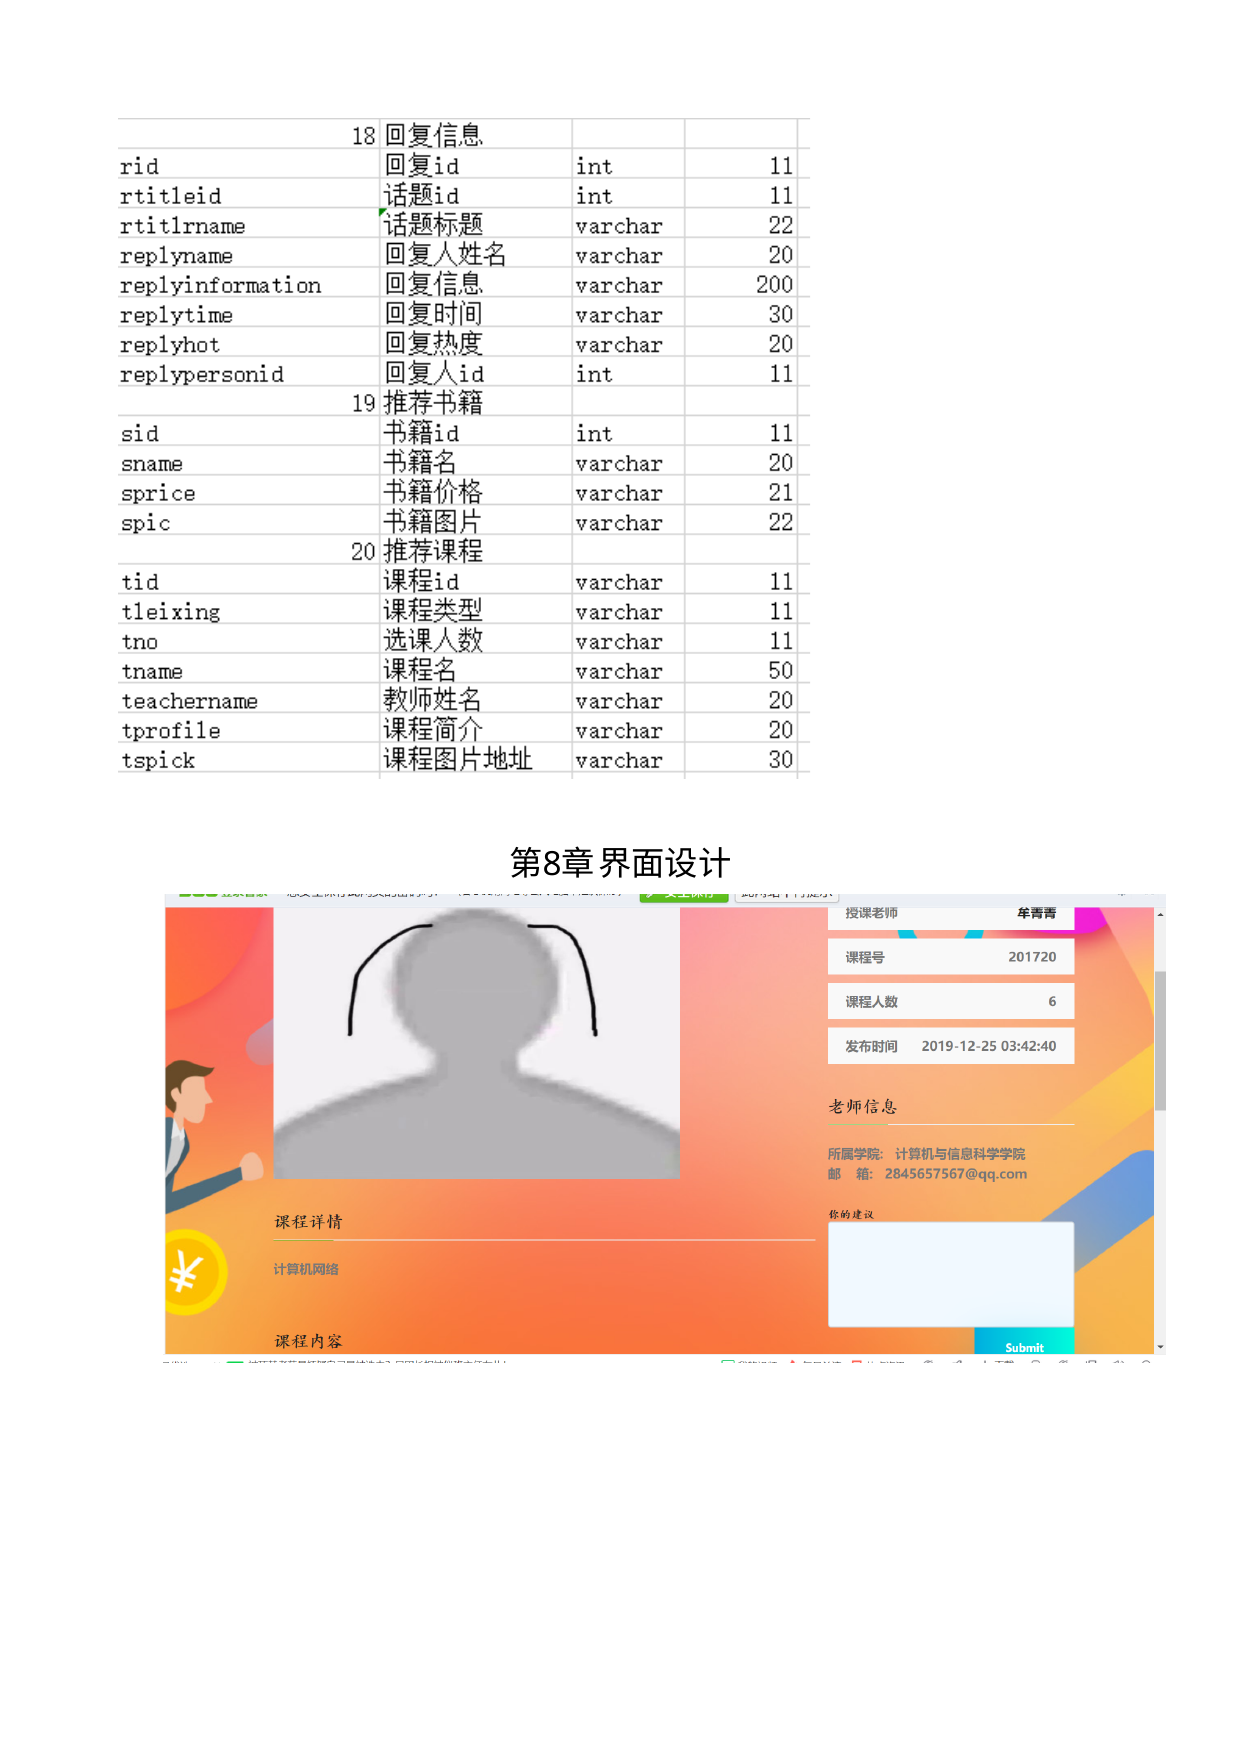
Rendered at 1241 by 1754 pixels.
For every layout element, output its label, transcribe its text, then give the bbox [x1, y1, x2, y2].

subtitle 界面设计 [118, 837, 1122, 1363]
